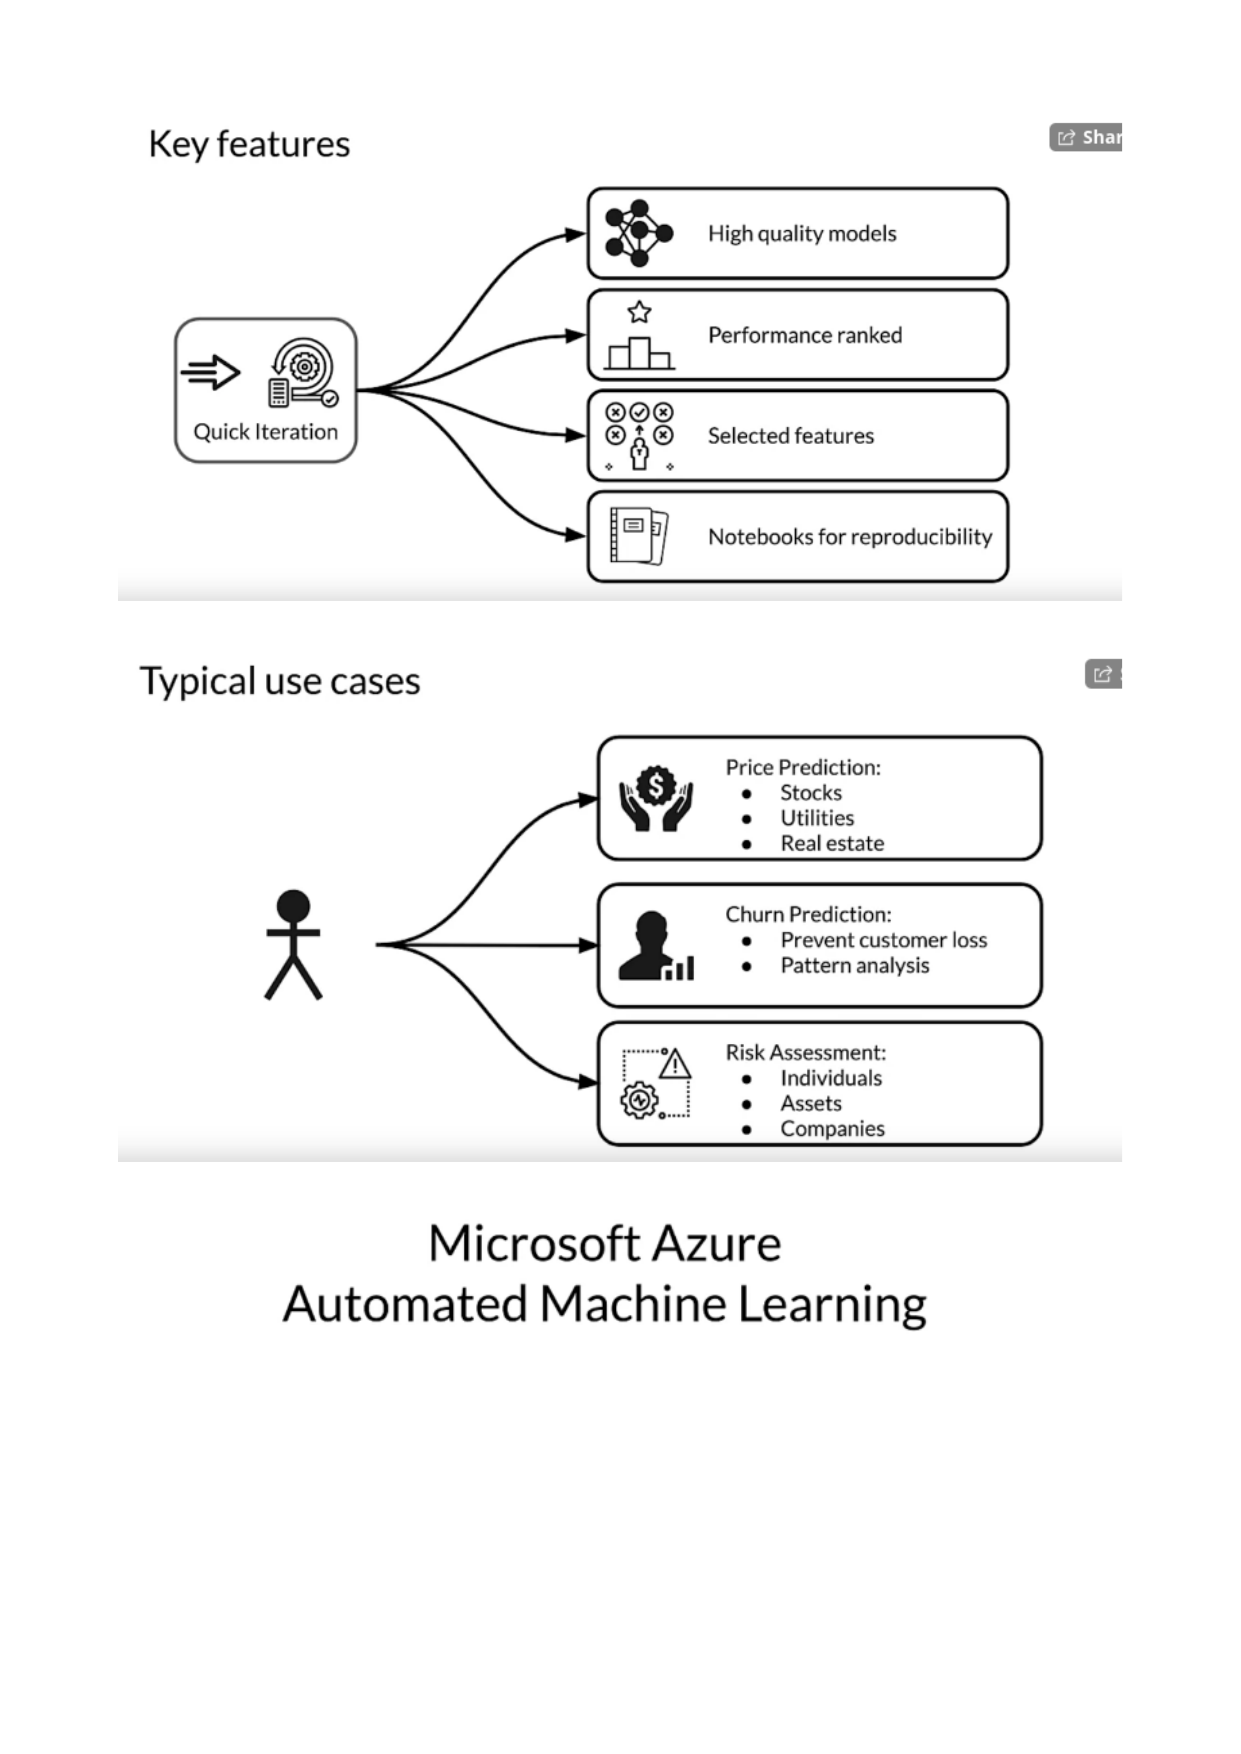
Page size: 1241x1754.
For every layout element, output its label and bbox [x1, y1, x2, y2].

picture [118, 118, 1123, 601]
picture [118, 1213, 1123, 1340]
picture [118, 652, 1123, 1162]
